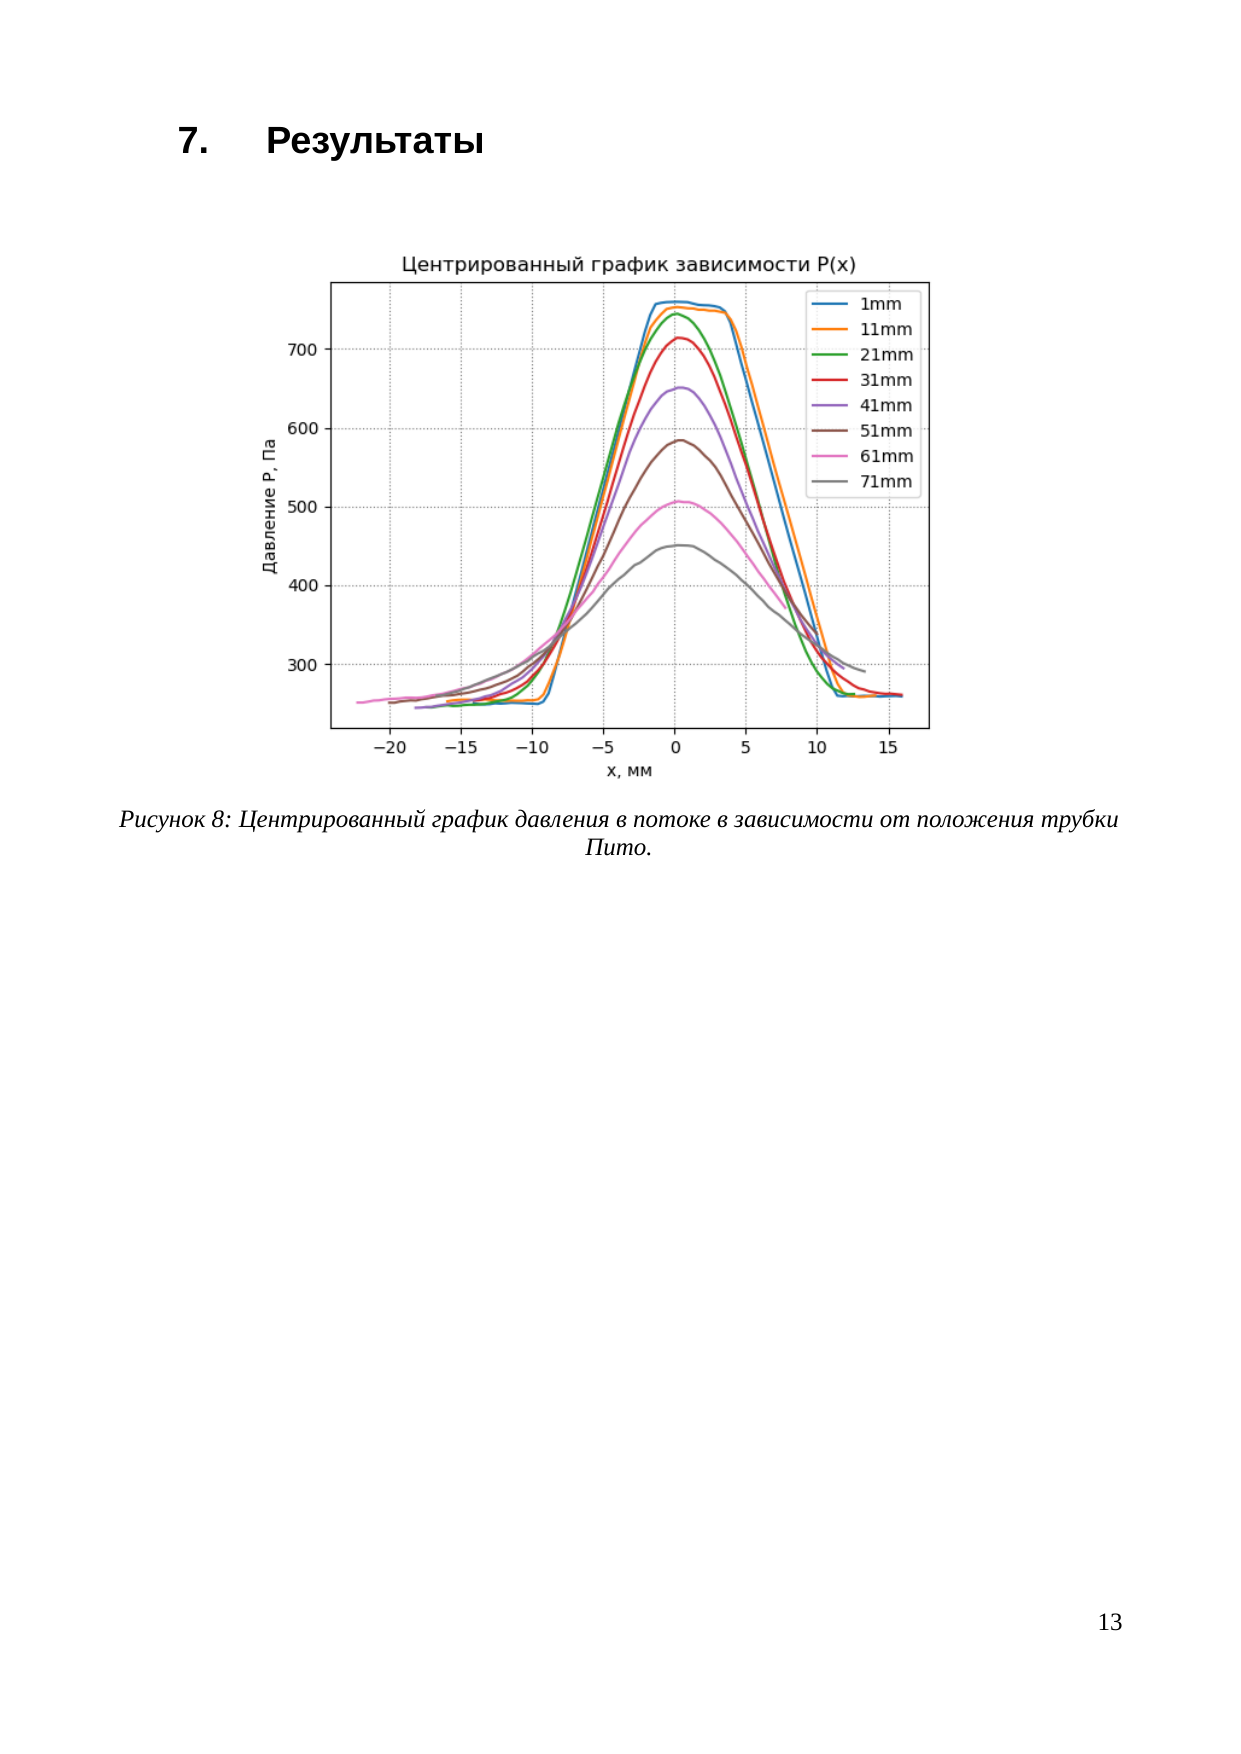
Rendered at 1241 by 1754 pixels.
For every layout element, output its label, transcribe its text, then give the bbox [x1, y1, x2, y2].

text Рисунок 8: Центрированный график давления в потоке в зависимости от положения трубки Пито. [118, 804, 1122, 861]
subtitle Результаты [118, 118, 1122, 162]
picture [234, 213, 1006, 792]
